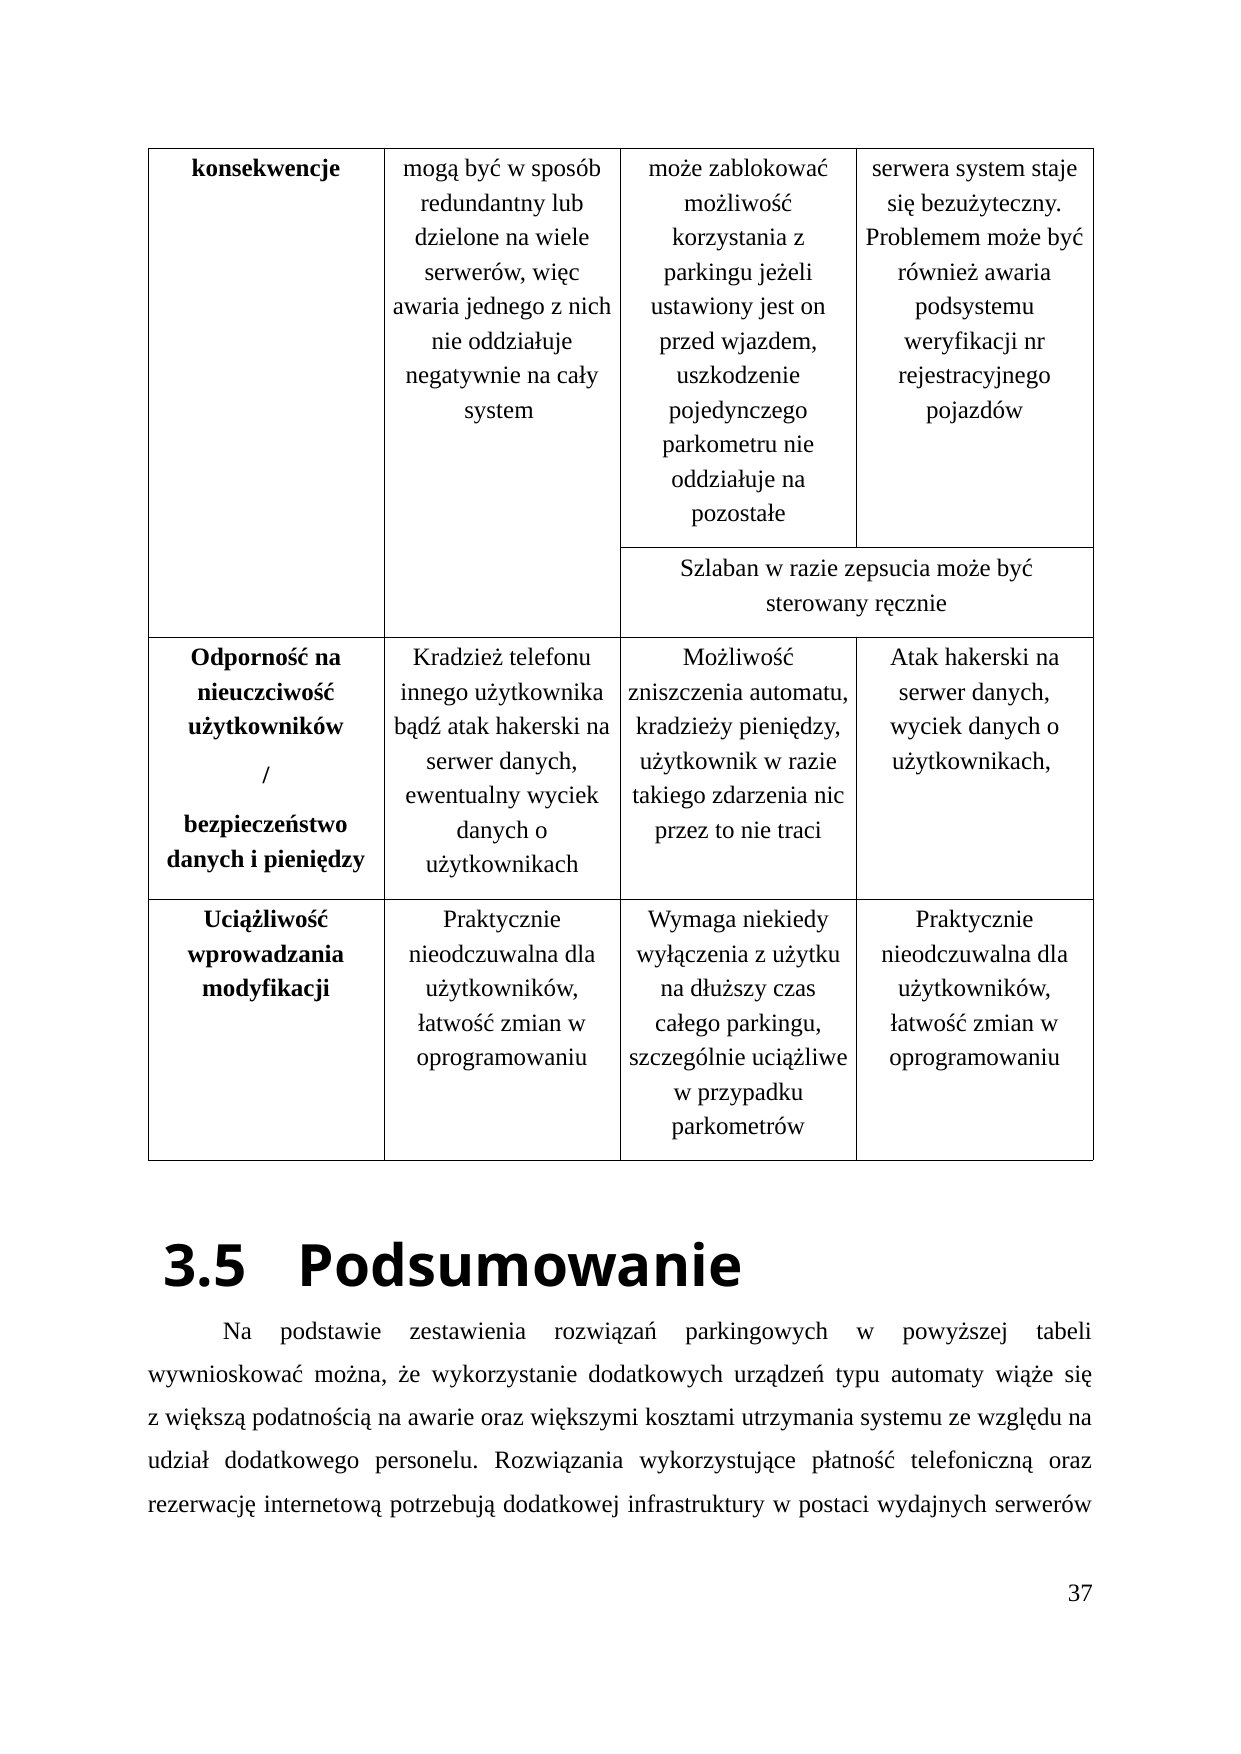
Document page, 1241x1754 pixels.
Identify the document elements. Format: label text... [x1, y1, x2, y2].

table_cell Możliwość zniszczenia automatu, kradzieży pieniędzy, użytkownik w razie takiego zdarzenia nic przez to nie traci [621, 638, 856, 898]
text Na podstawie zestawienia rozwiązań parkingowych w powyższej tabeli wywnioskować można, że wykorzystanie dodatkowych urządzeń typu automaty wiąże się z większą podatnością na awarie oraz większymi kosztami utrzymania systemu ze względu na udział dodatkowego personelu. Rozwiązania wykorzystujące płatność telefoniczną oraz rezerwację internetową potrzebują dodatkowej infrastruktury w postaci wydajnych serwerów [148, 1316, 1093, 1517]
table_cell serwera system staje się bezużyteczny. Problemem może być również awaria podsystemu weryfikacji nr rejestracyjnego pojazdów [857, 149, 1093, 547]
table_cell Uciążliwość wprowadzania modyfikacji [149, 900, 384, 1160]
table_cell Kradzież telefonu innego użytkownika bądź atak hakerski na serwer danych, ewentualny wyciek danych o użytkownikach [385, 638, 620, 898]
subtitle Podsumowanie [148, 1224, 1093, 1304]
table_cell konsekwencje [149, 149, 384, 637]
table_cell mogą być w sposób redundantny lub dzielone na wiele serwerów, więc awaria jednego z nich nie oddziałuje negatywnie na cały system [385, 149, 620, 637]
table_cell Atak hakerski na serwer danych, wyciek danych o użytkownikach, [857, 638, 1093, 898]
table_cell Szlaban w razie zepsucia może być sterowany ręcznie [621, 548, 1093, 637]
table_cell Praktycznie nieodczuwalna dla użytkowników, łatwość zmian w oprogramowaniu [857, 900, 1093, 1160]
table_cell Praktycznie nieodczuwalna dla użytkowników, łatwość zmian w oprogramowaniu [385, 900, 620, 1160]
table_cell Wymaga niekiedy wyłączenia z użytku na dłuższy czas całego parkingu, szczególnie uciążliwe w przypadku parkometrów [621, 900, 856, 1160]
table_cell może zablokować możliwość korzystania z parkingu jeżeli ustawiony jest on przed wjazdem, uszkodzenie pojedynczego parkometru nie oddziałuje na pozostałe [621, 149, 856, 547]
table_cell Odporność na nieuczciwość użytkowników / bezpieczeństwo danych i pieniędzy [149, 638, 384, 898]
